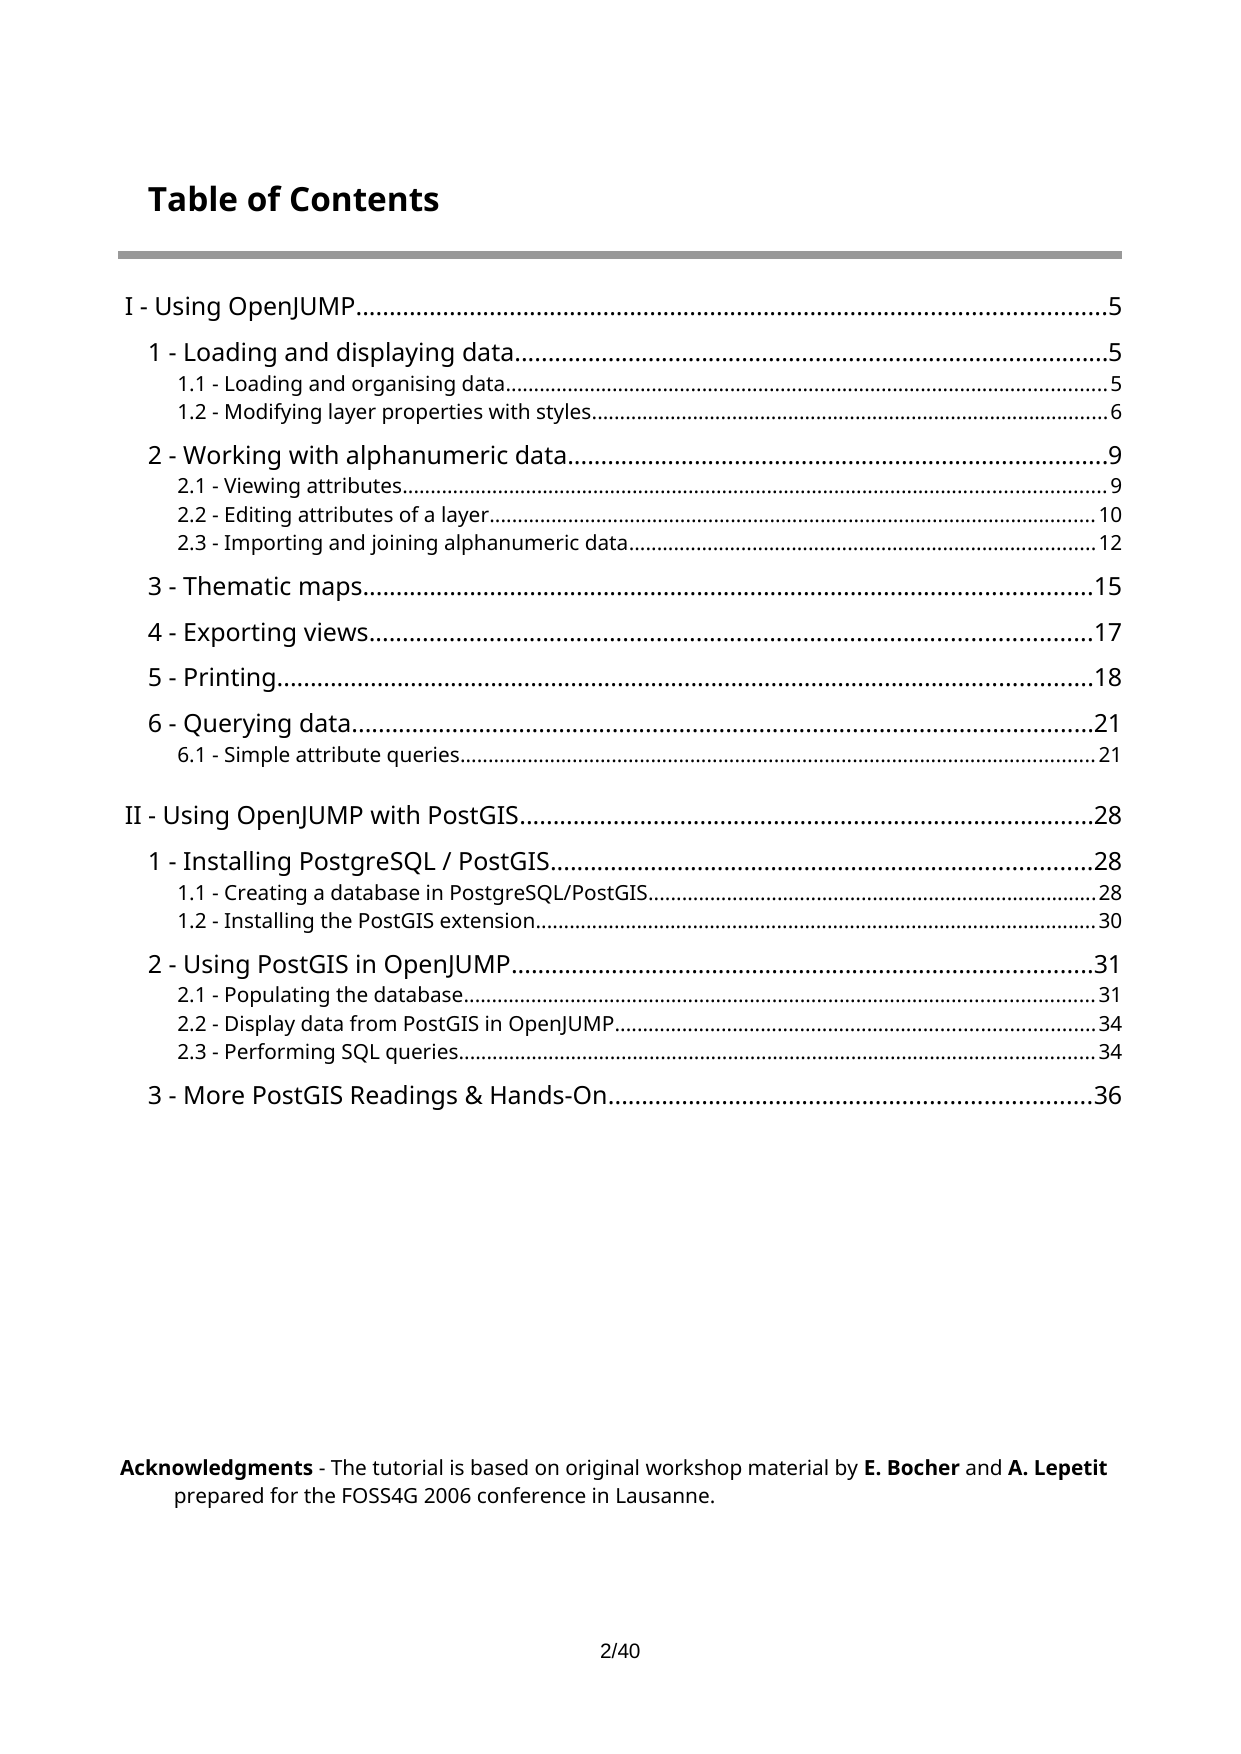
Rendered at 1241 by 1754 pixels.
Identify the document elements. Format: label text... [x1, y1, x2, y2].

text 1.2 - Modifying layer properties with styles 6 [177, 397, 1122, 426]
text 1.2 - Installing the PostGIS extension 30 [177, 906, 1122, 935]
text 6.1 - Simple attribute queries 21 [177, 740, 1122, 768]
text 2.3 - Performing SQL queries 34 [177, 1037, 1122, 1066]
text 1.1 - Creating a database in PostgreSQL/PostGIS 28 [177, 878, 1122, 906]
text 2.1 - Viewing attributes 9 [177, 471, 1122, 500]
text 2.1 - Populating the database 31 [177, 981, 1122, 1009]
text 1.1 - Loading and organising data 5 [177, 369, 1122, 397]
text 2.2 - Editing attributes of a layer 10 [177, 500, 1122, 528]
text 4 - Exporting views 17 [148, 614, 1122, 648]
subtitle Table of Contents [118, 146, 1122, 251]
text 1 - Installing PostgreSQL / PostGIS 28 [148, 844, 1122, 878]
text 2.3 - Importing and joining alphanumeric data 12 [177, 528, 1122, 557]
text 1 - Loading and displaying data 5 [148, 334, 1122, 369]
text 3 - Thematic maps 15 [148, 568, 1122, 602]
text II - Using OpenJUMP with PostGIS 28 [118, 798, 1122, 832]
text 2 - Working with alphanumeric data 9 [148, 437, 1122, 471]
text 3 - More PostGIS Readings & Hands-On 36 [148, 1078, 1122, 1112]
text 6 - Querying data 21 [148, 706, 1122, 740]
text 2.2 - Display data from PostGIS in OpenJUMP 34 [177, 1009, 1122, 1037]
text 2 - Using PostGIS in OpenJUMP 31 [148, 946, 1122, 981]
text Acknowledgments - The tutorial is based on original workshop material by E. Bocher and A. Lepetit prepared for the FOSS4G 2006 conference in Lausanne. [120, 1453, 1122, 1510]
text 5 - Printing 18 [148, 660, 1122, 694]
text I - Using OpenJUMP 5 [118, 289, 1122, 323]
